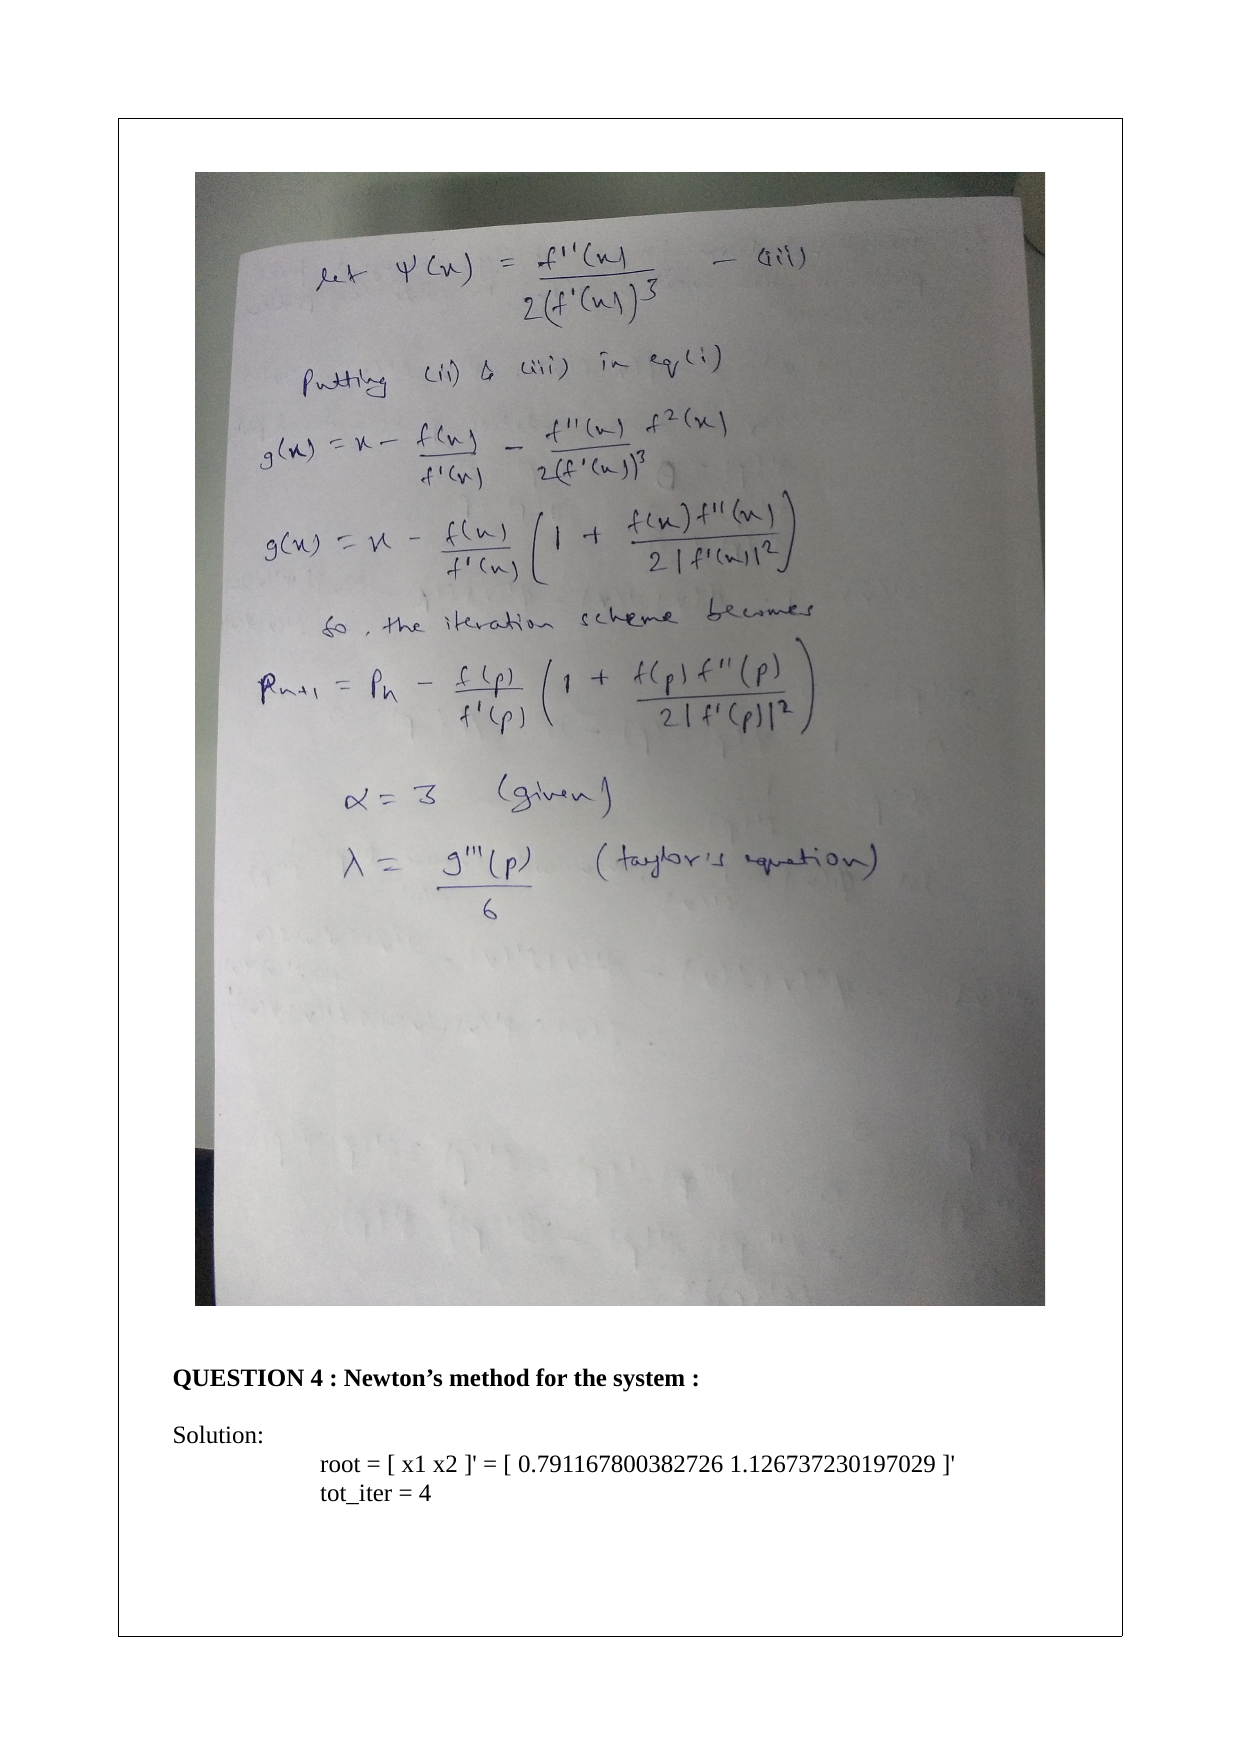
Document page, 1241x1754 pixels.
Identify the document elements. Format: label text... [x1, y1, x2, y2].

text tot_iter = 4 [172, 1478, 1068, 1506]
text Solution: [172, 1420, 1068, 1449]
text QUESTION 4 : Newton’s method for the system : [172, 1363, 1068, 1391]
picture [195, 172, 1045, 1306]
text root = [ x1 x2 ]' = [ 0.791167800382726 1.126737230197029 ]' [172, 1449, 1068, 1478]
